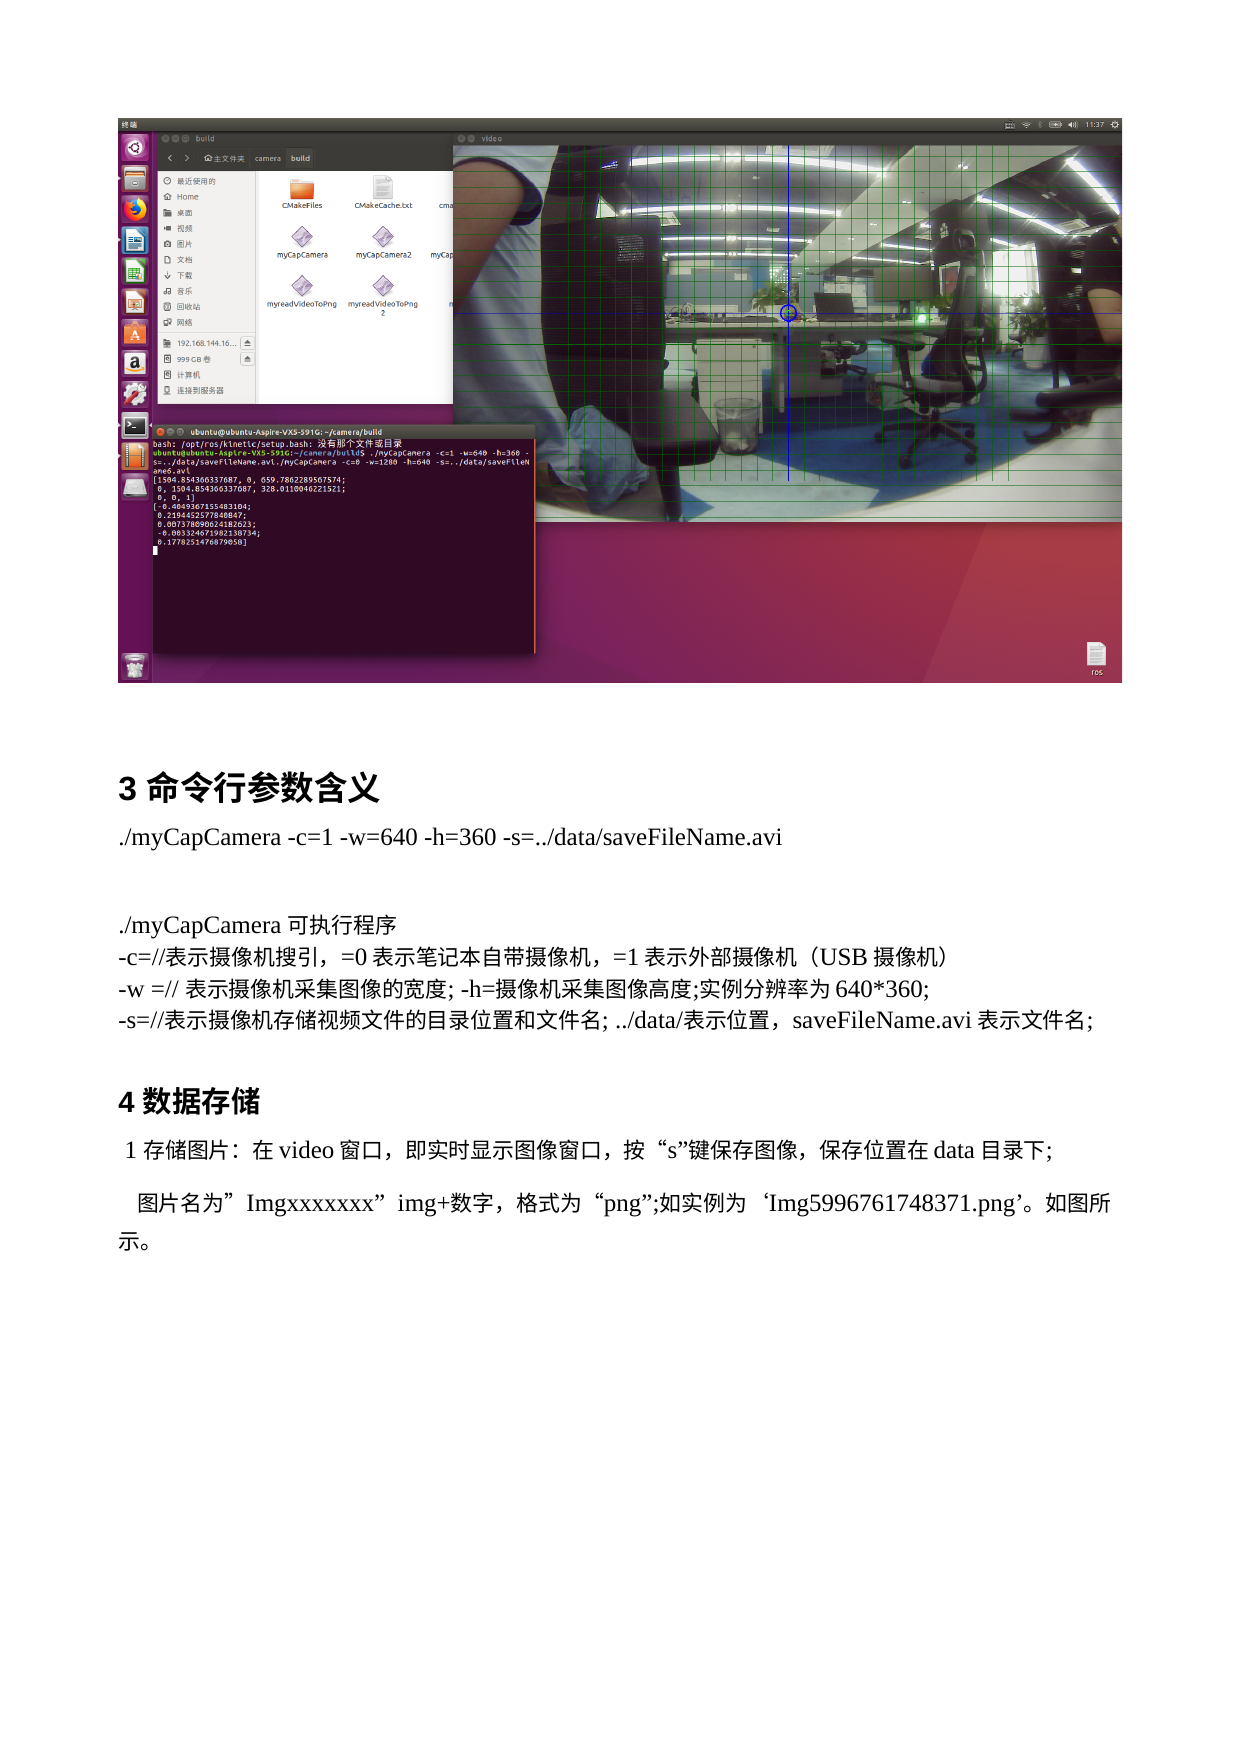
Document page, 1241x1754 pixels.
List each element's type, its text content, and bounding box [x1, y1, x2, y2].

text -c=//表示摄像机搜引，=0表示笔记本自带摄像机，=1表示外部摄像机（USB摄像机） [118, 940, 1122, 972]
subtitle 4 数据存储 [118, 1078, 1122, 1121]
text -w =// 表示摄像机采集图像的宽度; -h=摄像机采集图像高度;实例分辨率为640*360; [118, 972, 1122, 1003]
picture [118, 118, 1123, 683]
text ./myCapCamera 可执行程序 [118, 908, 1122, 940]
subtitle 3 命令行参数含义 [118, 761, 1122, 810]
text ./myCapCamera -c=1 -w=640 -h=360 -s=../data/saveFileName.avi [118, 822, 1122, 851]
text 图片名为”Imgxxxxxxx” img+数字，格式为“png”;如实例为‘Img5996761748371.png’。如图所示。 [118, 1186, 1122, 1256]
text 1 存储图片：在video窗口，即实时显示图像窗口，按“s”键保存图像，保存位置在data目录下; [118, 1133, 1122, 1165]
text -s=//表示摄像机存储视频文件的目录位置和文件名; ../data/表示位置，saveFileName.avi表示文件名; [118, 1003, 1122, 1035]
